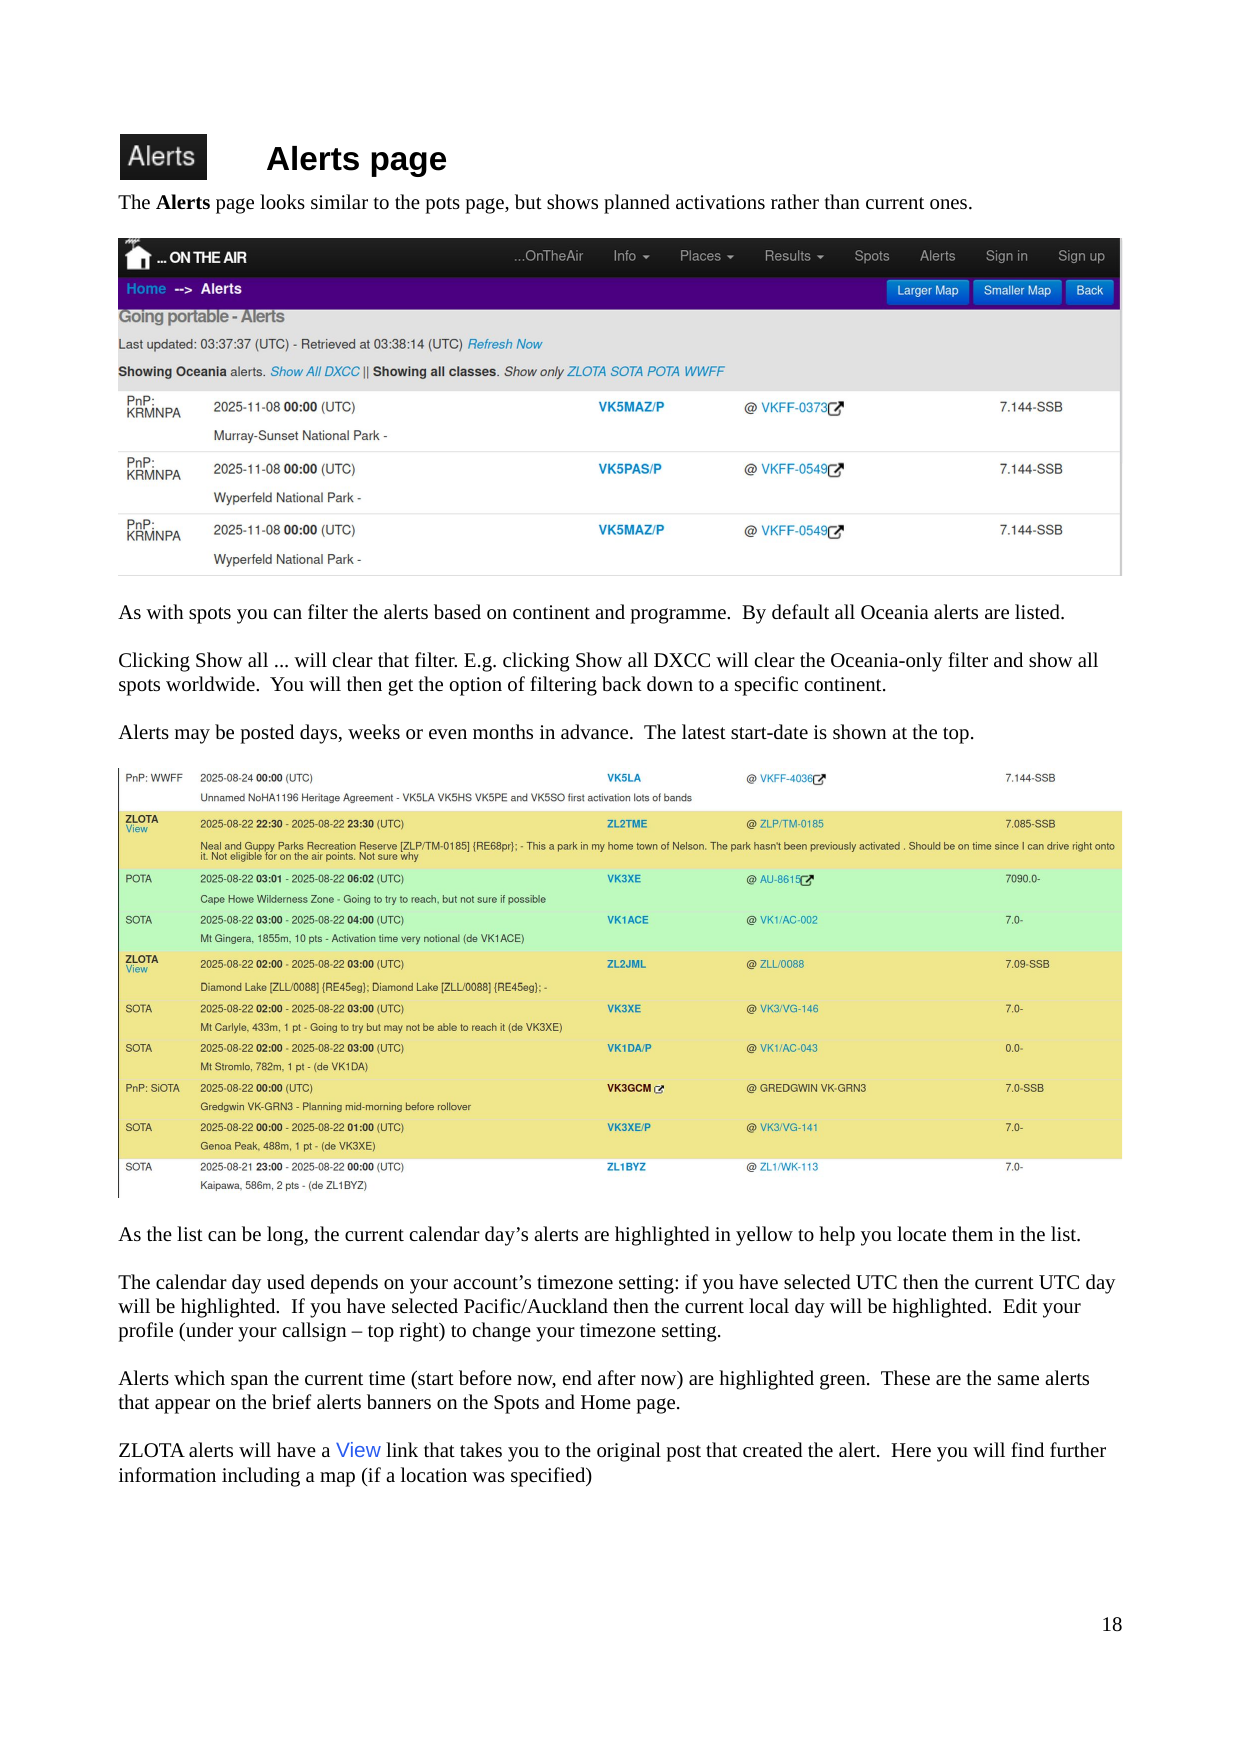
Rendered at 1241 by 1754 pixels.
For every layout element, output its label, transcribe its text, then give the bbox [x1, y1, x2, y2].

text Alerts may be posted days, weeks or even months in advance. The latest start-date is shown at the top. [118, 720, 1122, 744]
text The Alerts page looks similar to the pots page, but shows planned activations rather than current ones. [118, 190, 1122, 214]
text The calendar day used depends on your account’s timezone setting: if you have selected UTC then the current UTC day will be highlighted. If you have selected Pacific/Auckland then the current local day will be highlighted. Edit your profile (under your callsign – top right) to change your timezone setting. [118, 1270, 1122, 1342]
text Clicking Show all ... will clear that filter. E.g. clicking Show all DXCC will clear the Oceania-only filter and show all spots worldwide. You will then get the option of filtering back down to a specific continent. [118, 648, 1122, 696]
text As with spots you can filter the alerts based on continent and programme. By default all Oceania alerts are listed. [118, 600, 1122, 624]
subtitle Alerts page [207, 139, 1122, 177]
text Alerts which span the current time (start before now, end after now) are highlighted green. These are the same alerts that appear on the brief alerts banners on the Spots and Home page. [118, 1366, 1122, 1414]
picture [118, 768, 1123, 1198]
text As the list can be long, the current calendar day’s alerts are highlighted in yellow to help you locate them in the list. [118, 1222, 1122, 1246]
picture [118, 238, 1123, 576]
text ZLOTA alerts will have a View link that takes you to the original post that created the alert. Here you will find further information including a map (if a location was specified) [118, 1438, 1122, 1487]
picture [120, 134, 207, 180]
